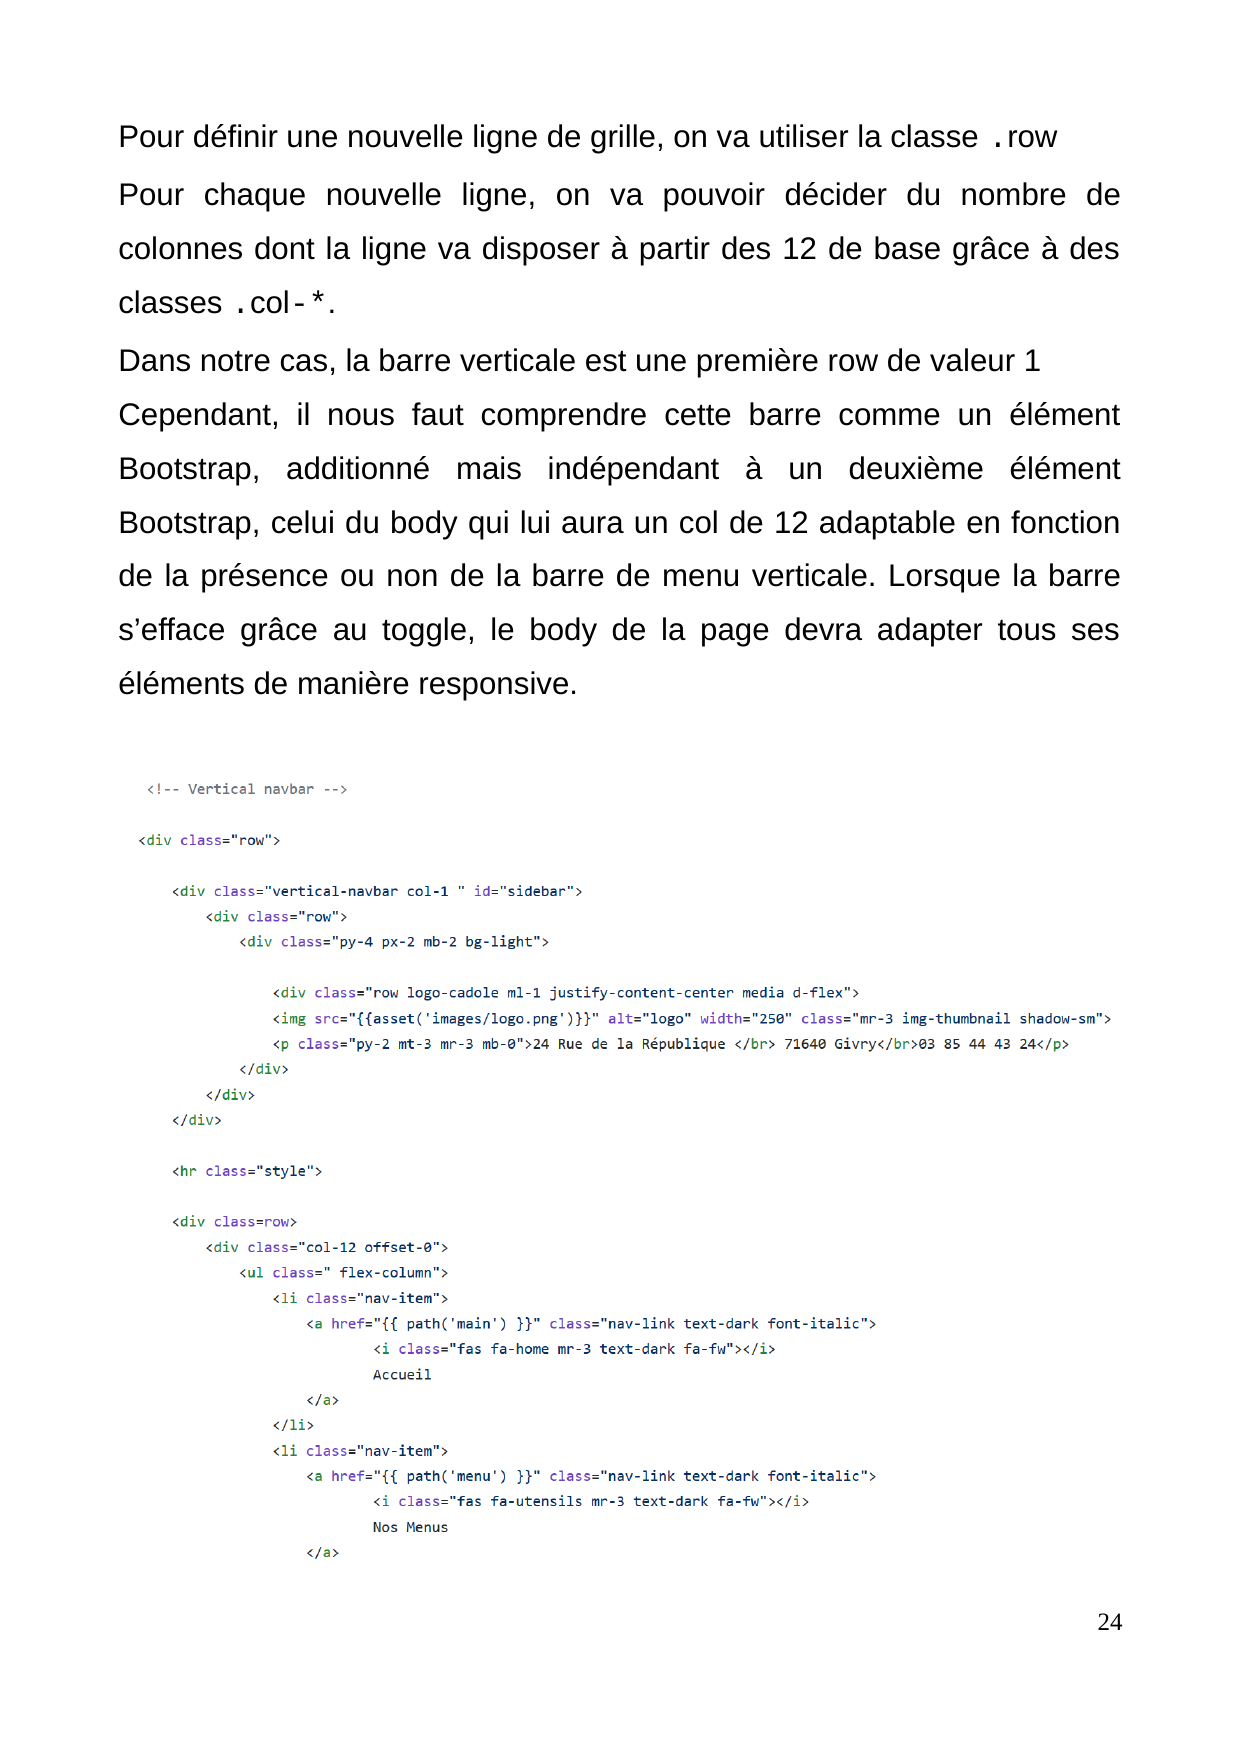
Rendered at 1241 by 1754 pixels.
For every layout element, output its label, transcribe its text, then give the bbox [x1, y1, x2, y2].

text Cependant, il nous faut comprendre cette barre comme un élément Bootstrap, additionné mais indépendant à un deuxième élément Bootstrap, celui du body qui lui aura un col de 12 adaptable en fonction de la présence ou non de la barre de menu verticale. Lorsque la barre s’efface grâce au toggle, le body de la page devra adapter tous ses éléments de manière responsive. [118, 396, 1122, 701]
text Pour définir une nouvelle ligne de grille, on va utiliser la classe .row [118, 118, 1122, 157]
picture [118, 772, 1123, 1566]
text Dans notre cas, la barre verticale est une première row de valeur 1 [118, 342, 1122, 378]
text Pour chaque nouvelle ligne, on va pouvoir décider du nombre de colonnes dont la ligne va disposer à partir des 12 de base grâce à des classes .col-*. [118, 176, 1122, 323]
